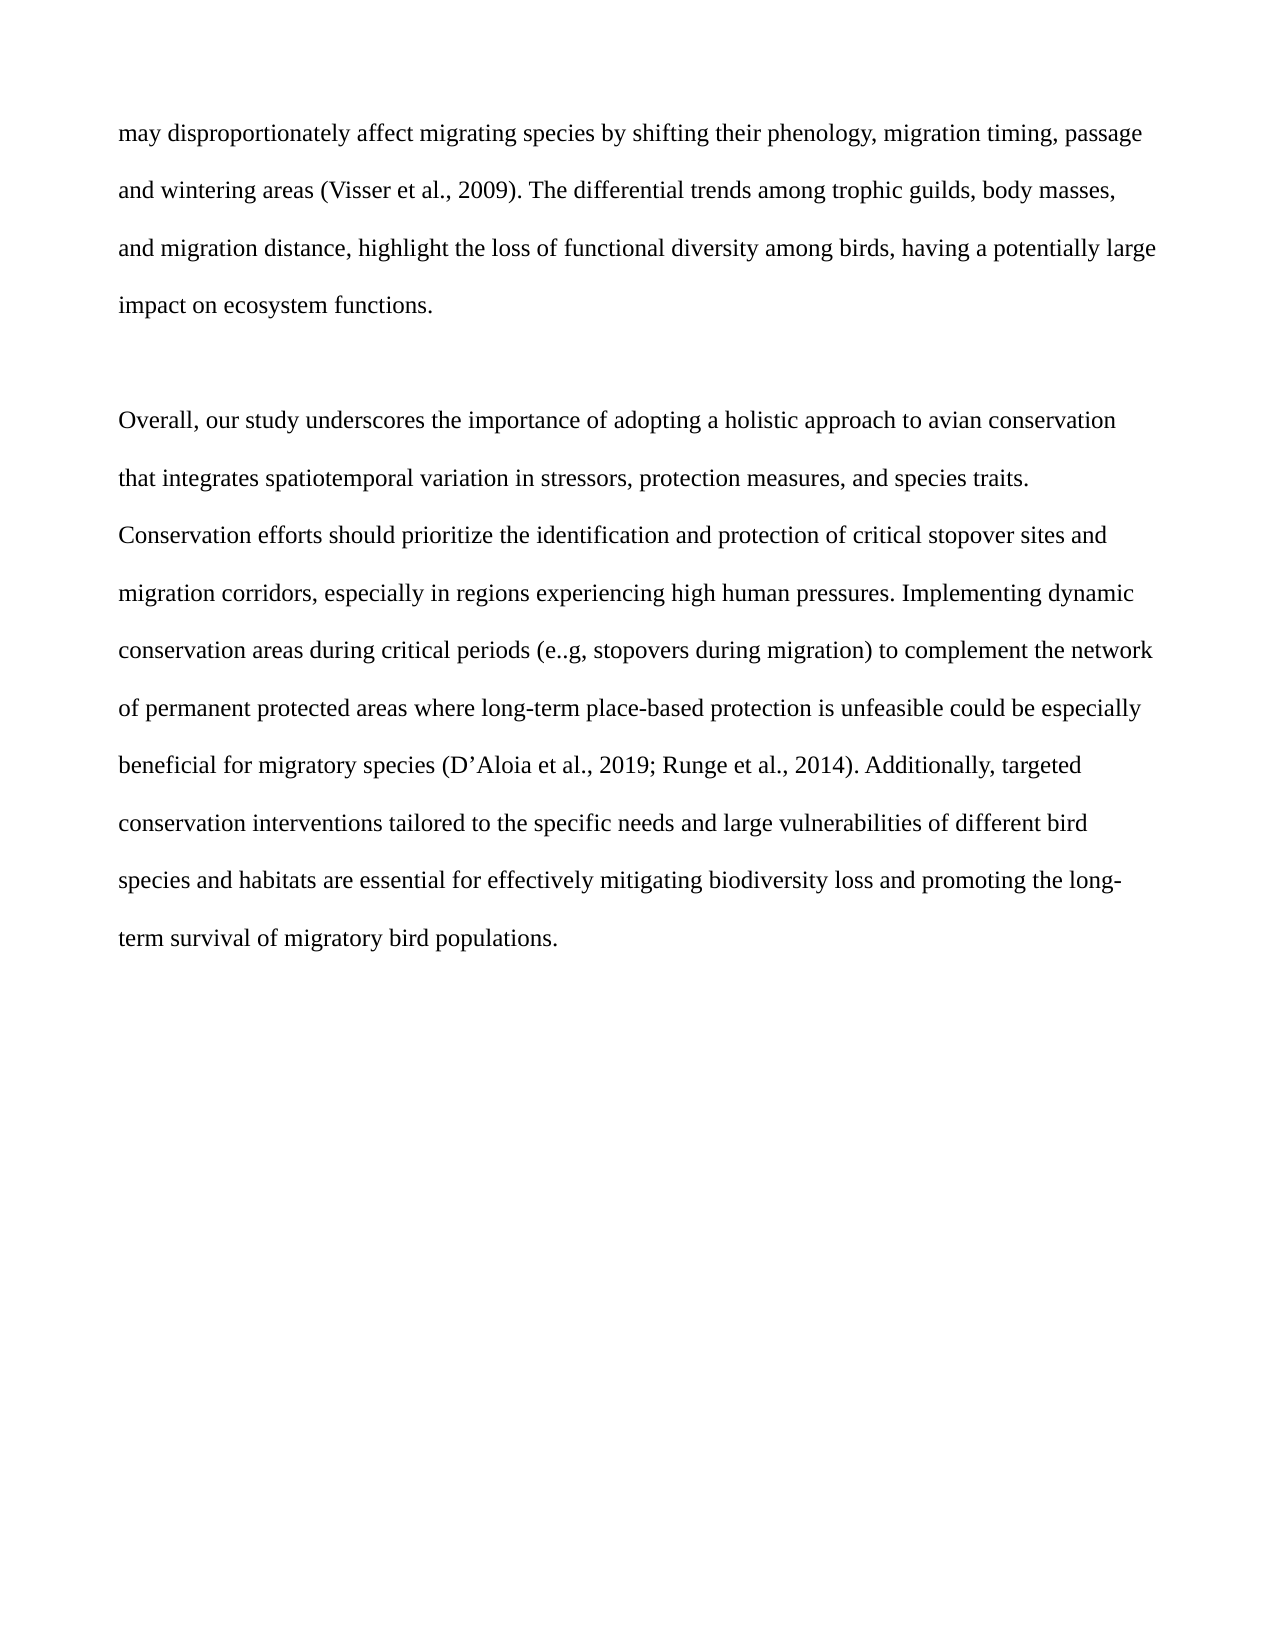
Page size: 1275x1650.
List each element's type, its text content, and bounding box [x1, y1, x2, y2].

text may disproportionately affect migrating species by shifting their phenology, migration timing, passage and wintering areas (Visser et al., 2009). The differential trends among trophic guilds, body masses, and migration distance, highlight the loss of functional diversity among birds, having a potentially large impact on ecosystem functions. [118, 118, 1157, 319]
text Overall, our study underscores the importance of adopting a holistic approach to avian conservation that integrates spatiotemporal variation in stressors, protection measures, and species traits. Conservation efforts should prioritize the identification and protection of critical stopover sites and migration corridors, especially in regions experiencing high human pressures. Implementing dynamic conservation areas during critical periods (e..g, stopovers during migration) to complement the network of permanent protected areas where long-term place-based protection is unfeasible could be especially beneficial for migratory species (D’Aloia et al., 2019; Runge et al., 2014). Additionally, targeted conservation interventions tailored to the specific needs and large vulnerabilities of different bird species and habitats are essential for effectively mitigating biodiversity loss and promoting the long-term survival of migratory bird populations. [118, 406, 1157, 952]
